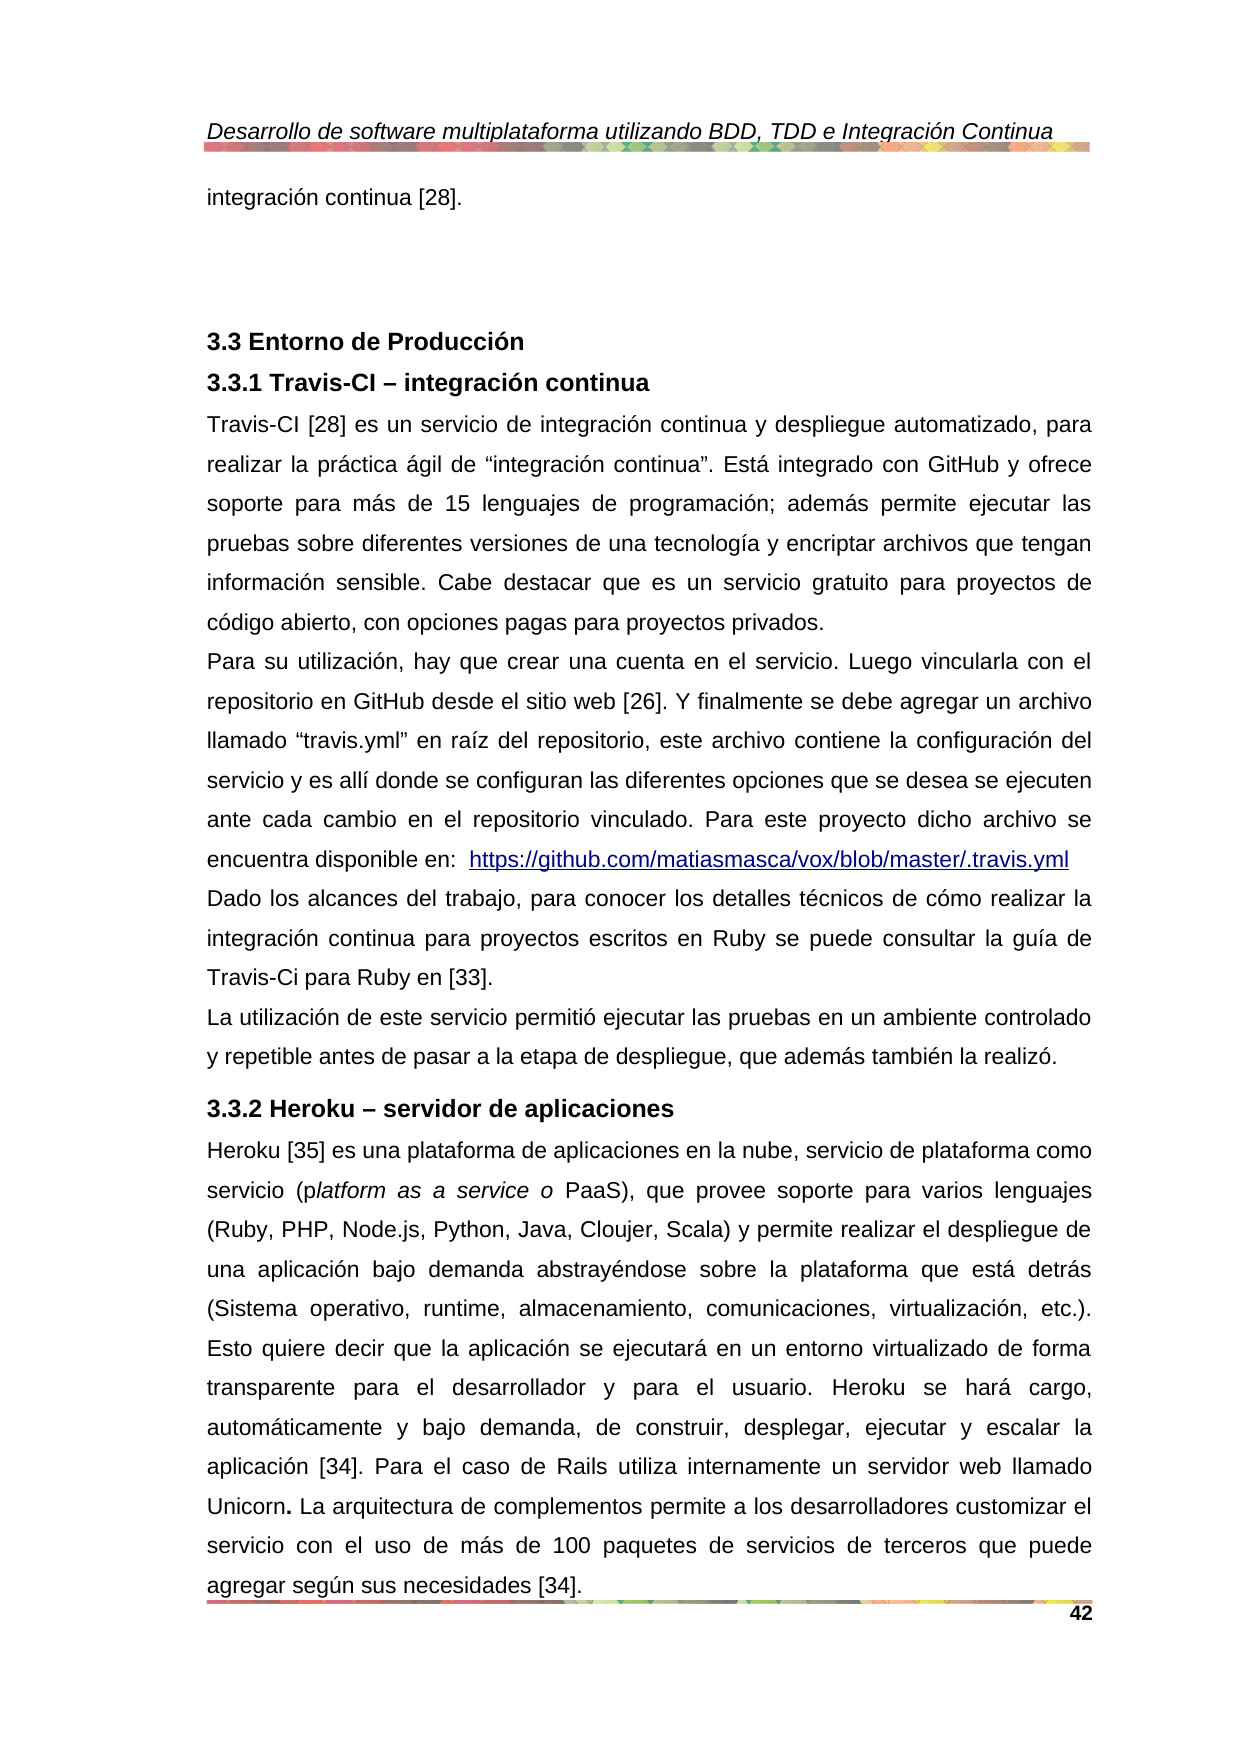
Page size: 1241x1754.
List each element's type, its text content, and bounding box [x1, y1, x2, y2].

text [206, 1600, 1093, 1604]
text Travis-CI [28] es un servicio de integración continua y despliegue automatizado, para realizar la práctica ágil de “integración continua”. Está integrado con GitHub y ofrece soporte para más de 15 lenguajes de programación; además permite ejecutar las pruebas sobre diferentes versiones de una tecnología y encriptar archivos que tengan información sensible. Cabe destacar que es un servicio gratuito para proyectos de código abierto, con opciones pagas para proyectos privados. [207, 411, 1093, 635]
text Heroku [35] es una plataforma de aplicaciones en la nube, servicio de plataforma como servicio (platform as a service o PaaS), que provee soporte para varios lenguajes (Ruby, PHP, Node.js, Python, Java, Cloujer, Scala) y permite realizar el despliegue de una aplicación bajo demanda abstrayéndose sobre la plataforma que está detrás (Sistema operativo, runtime, almacenamiento, comunicaciones, virtualización, etc.). Esto quiere decir que la aplicación se ejecutará en un entorno virtualizado de forma transparente para el desarrollador y para el usuario. Heroku se hará cargo, automáticamente y bajo demanda, de construir, desplegar, ejecutar y escalar la aplicación [34]. Para el caso de Rails utiliza internamente un servidor web llamado Unicorn. La arquitectura de complementos permite a los desarrolladores customizar el servicio con el uso de más de 100 paquetes de servicios de terceros que puede agregar según sus necesidades [34]. [207, 1137, 1093, 1598]
text Dado los alcances del trabajo, para conocer los detalles técnicos de cómo realizar la integración continua para proyectos escritos en Ruby se puede consultar la guía de Travis-Ci para Ruby en [33]. [207, 885, 1093, 991]
text 3.3.2 Heroku – servidor de aplicaciones [207, 1094, 1093, 1123]
text La utilización de este servicio permitió ejecutar las pruebas en un ambiente controlado y repetible antes de pasar a la etapa de despliegue, que además también la realizó. [207, 1004, 1093, 1069]
text Para su utilización, hay que crear una cuenta en el servicio. Luego vincularla con el repositorio en GitHub desde el sitio web [26]. Y finalmente se debe agregar un archivo llamado “travis.yml” en raíz del repositorio, este archivo contiene la configuración del servicio y es allí donde se configuran las diferentes opciones que se desea se ejecuten ante cada cambio en el repositorio vinculado. Para este proyecto dicho archivo se encuentra disponible en: https://github.com/matiasmasca/vox/blob/master/.travis.yml [207, 648, 1093, 872]
text integración continua [28]. [207, 184, 1093, 210]
text 3.3.1 Travis-CI – integración continua [207, 368, 1093, 397]
subtitle 3.3 Entorno de Producción [207, 327, 1093, 356]
text [203, 142, 1090, 152]
